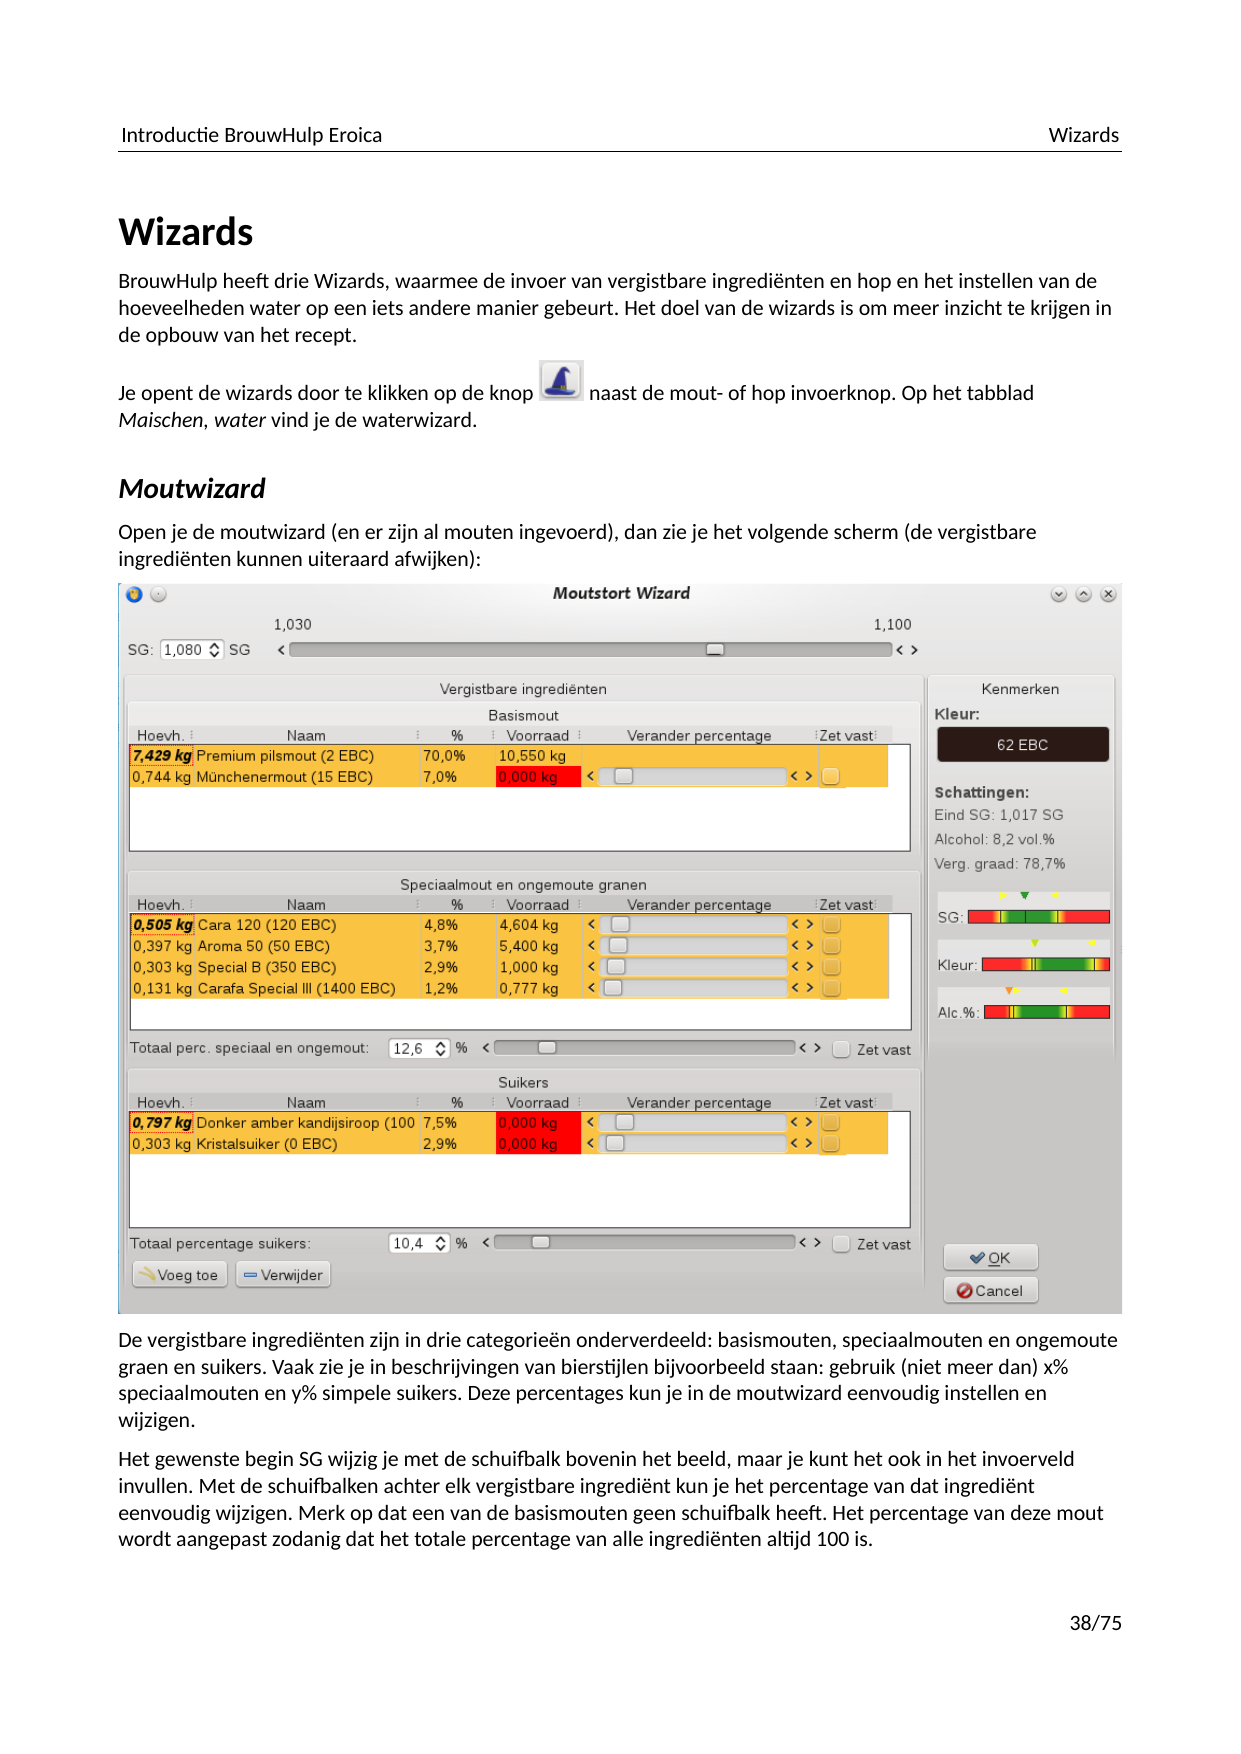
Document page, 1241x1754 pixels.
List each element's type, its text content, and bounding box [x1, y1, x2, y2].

text De vergistbare ingrediënten zijn in drie categorieën onderverdeeld: basismouten, speciaalmouten en ongemoute graen en suikers. Vaak zie je in beschrijvingen van bierstijlen bijvoorbeeld staan: gebruik (niet meer dan) x% speciaalmouten en y% simpele suikers. Deze percentages kun je in de moutwizard eenvoudig instellen en wijzigen. [118, 1326, 1122, 1433]
picture [538, 360, 584, 401]
picture [118, 583, 1123, 1314]
subtitle Wizards [118, 205, 1122, 255]
text BrouwHulp heeft drie Wizards, waarmee de invoer van vergistbare ingrediënten en hop en het instellen van de hoeveelheden water op een iets andere manier gebeurt. Het doel van de wizards is om meer inzicht te krijgen in de opbouw van het recept. [118, 268, 1122, 348]
subtitle Moutwizard [118, 470, 1122, 506]
text Het gewenste begin SG wijzig je met de schuifbalk bovenin het beeld, maar je kunt het ook in het invoerveld invullen. Met de schuifbalken achter elk vergistbare ingrediënt kun je het percentage van dat ingrediënt eenvoudig wijzigen. Merk op dat een van de basismouten geen schuifbalk heeft. Het percentage van deze mout wordt aangepast zodanig dat het totale percentage van alle ingrediënten altijd 100 is. [118, 1445, 1122, 1552]
text Je opent de wizards door te klikken op de knop naast de mout- of hop invoerknop. Op het tabblad Maischen, water vind je de waterwizard. [118, 360, 1122, 432]
text Open je de moutwizard (en er zijn al mouten ingevoerd), dan zie je het volgende scherm (de vergistbare ingrediënten kunnen uiteraard afwijken): [118, 518, 1122, 571]
